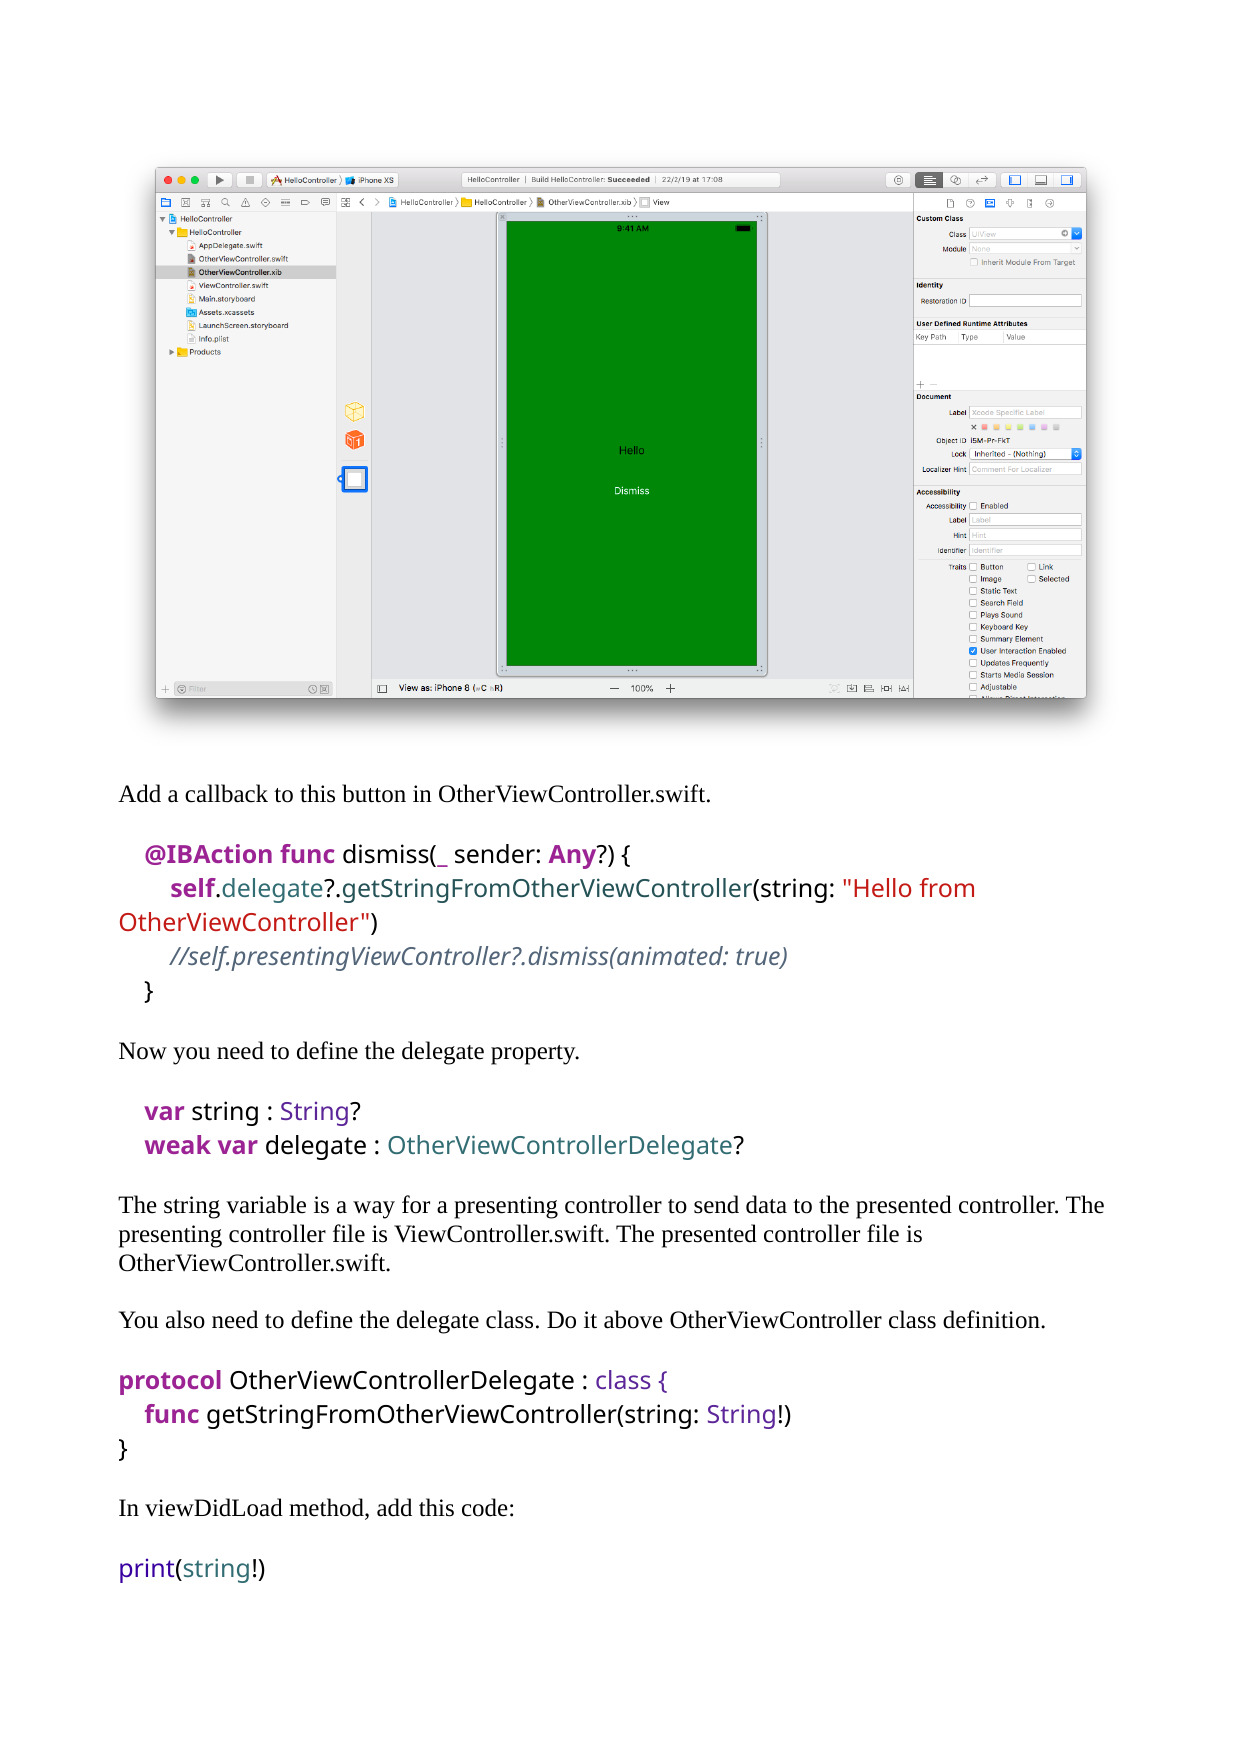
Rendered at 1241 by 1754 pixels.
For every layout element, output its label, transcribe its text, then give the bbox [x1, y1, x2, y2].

text func getStringFromOtherViewController(string: String!) [118, 1397, 1122, 1431]
text } [118, 973, 1122, 1007]
text Add a callback to this button in OtherViewController.swift. [118, 779, 1122, 808]
text protocol OtherViewControllerDelegate : class { [118, 1363, 1122, 1397]
text var string : String? [118, 1093, 1122, 1127]
text In viewDidLoad method, add this code: [118, 1493, 1122, 1522]
text //self.presentingViewController?.dismiss(animated: true) [118, 939, 1122, 973]
text @IBAction func dismiss(_ sender: Any?) { [118, 837, 1122, 871]
text You also need to define the delegate class. Do it above OtherViewController class definition. [118, 1305, 1122, 1334]
text self.delegate?.getStringFromOtherViewController(string: "Hello from OtherViewController") [118, 871, 1122, 939]
text The string variable is a way for a presenting controller to send data to the presented controller. The presenting controller file is ViewController.swift. The presented controller file is OtherViewController.swift. [118, 1190, 1122, 1276]
text print(string!) [118, 1551, 1122, 1585]
picture [118, 146, 1123, 751]
text weak var delegate : OtherViewControllerDelegate? [118, 1127, 1122, 1161]
text } [118, 1431, 1122, 1465]
text Now you need to define the delegate property. [118, 1036, 1122, 1064]
